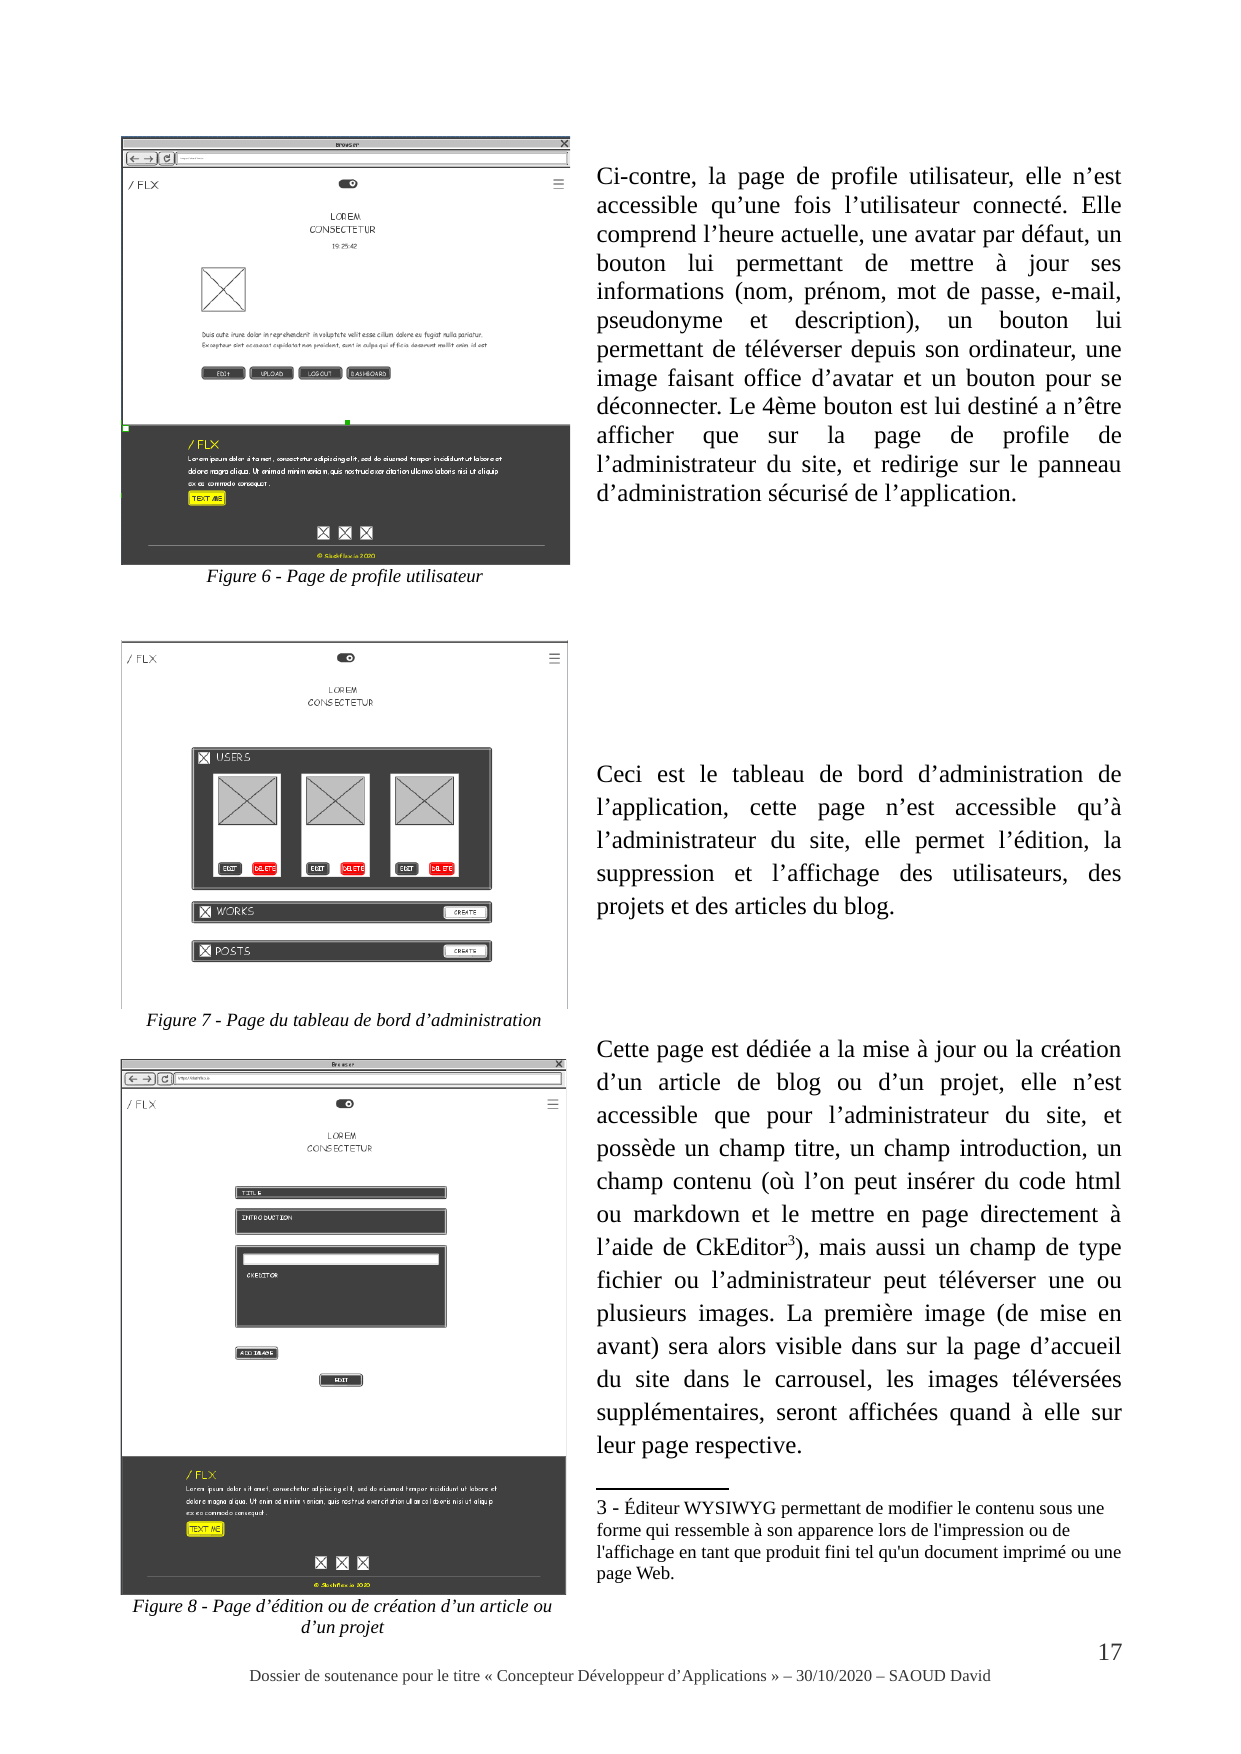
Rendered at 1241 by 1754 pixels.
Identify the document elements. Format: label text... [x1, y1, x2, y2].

picture [121, 136, 571, 565]
text - Éditeur WYSIWYG permettant de modifier le contenu sous une forme qui ressemble à son apparence lors de l'impression ou de l'affichage en tant que produit fini tel qu'un document imprimé ou une page Web. [596, 1495, 1122, 1584]
text Cette page est dédiée a la mise à jour ou la création d’un article de blog ou d’un projet, elle n’est accessible que pour l’administrateur du site, et possède un champ titre, un champ introduction, un champ contenu (où l’on peut insérer du code html ou markdown et le mettre en page directement à l’aide de CkEditor), mais aussi un champ de type fichier ou l’administrateur peut téléverser une ou plusieurs images. La première image (de mise en avant) sera alors visible dans sur la page d’accueil du site dans le carrousel, les images téléversées supplémentaires, seront affichées quand à elle sur leur page respective. [596, 1034, 1122, 1459]
picture [120, 1059, 567, 1595]
text Ci-contre, la page de profile utilisateur, elle n’est accessible qu’une fois l’utilisateur connecté. Elle comprend l’heure actuelle, une avatar par défaut, un bouton lui permettant de mettre à jour ses informations (nom, prénom, mot de passe, e-mail, pseudonyme et description), un bouton lui permettant de téléverser depuis son ordinateur, une image faisant office d’avatar et un bouton pour se déconnecter. Le 4ème bouton est lui destiné a n’être afficher que sur la page de profile de l’administrateur du site, et redirige sur le panneau d’administration sécurisé de l’application. [596, 161, 1122, 506]
text Figure 7 - Page du tableau de bord d’administration [122, 1009, 568, 1030]
text Figure 6 - Page de profile utilisateur [121, 565, 570, 586]
text Ceci est le tableau de bord d’administration de l’application, cette page n’est accessible qu’à l’administrateur du site, elle permet l’édition, la suppression et l’affichage des utilisateurs, des projets et des articles du blog. [596, 759, 1122, 920]
text Figure 8 - Page d’édition ou de création d’un article ou d’un projet [121, 1595, 566, 1638]
picture [121, 640, 568, 1009]
